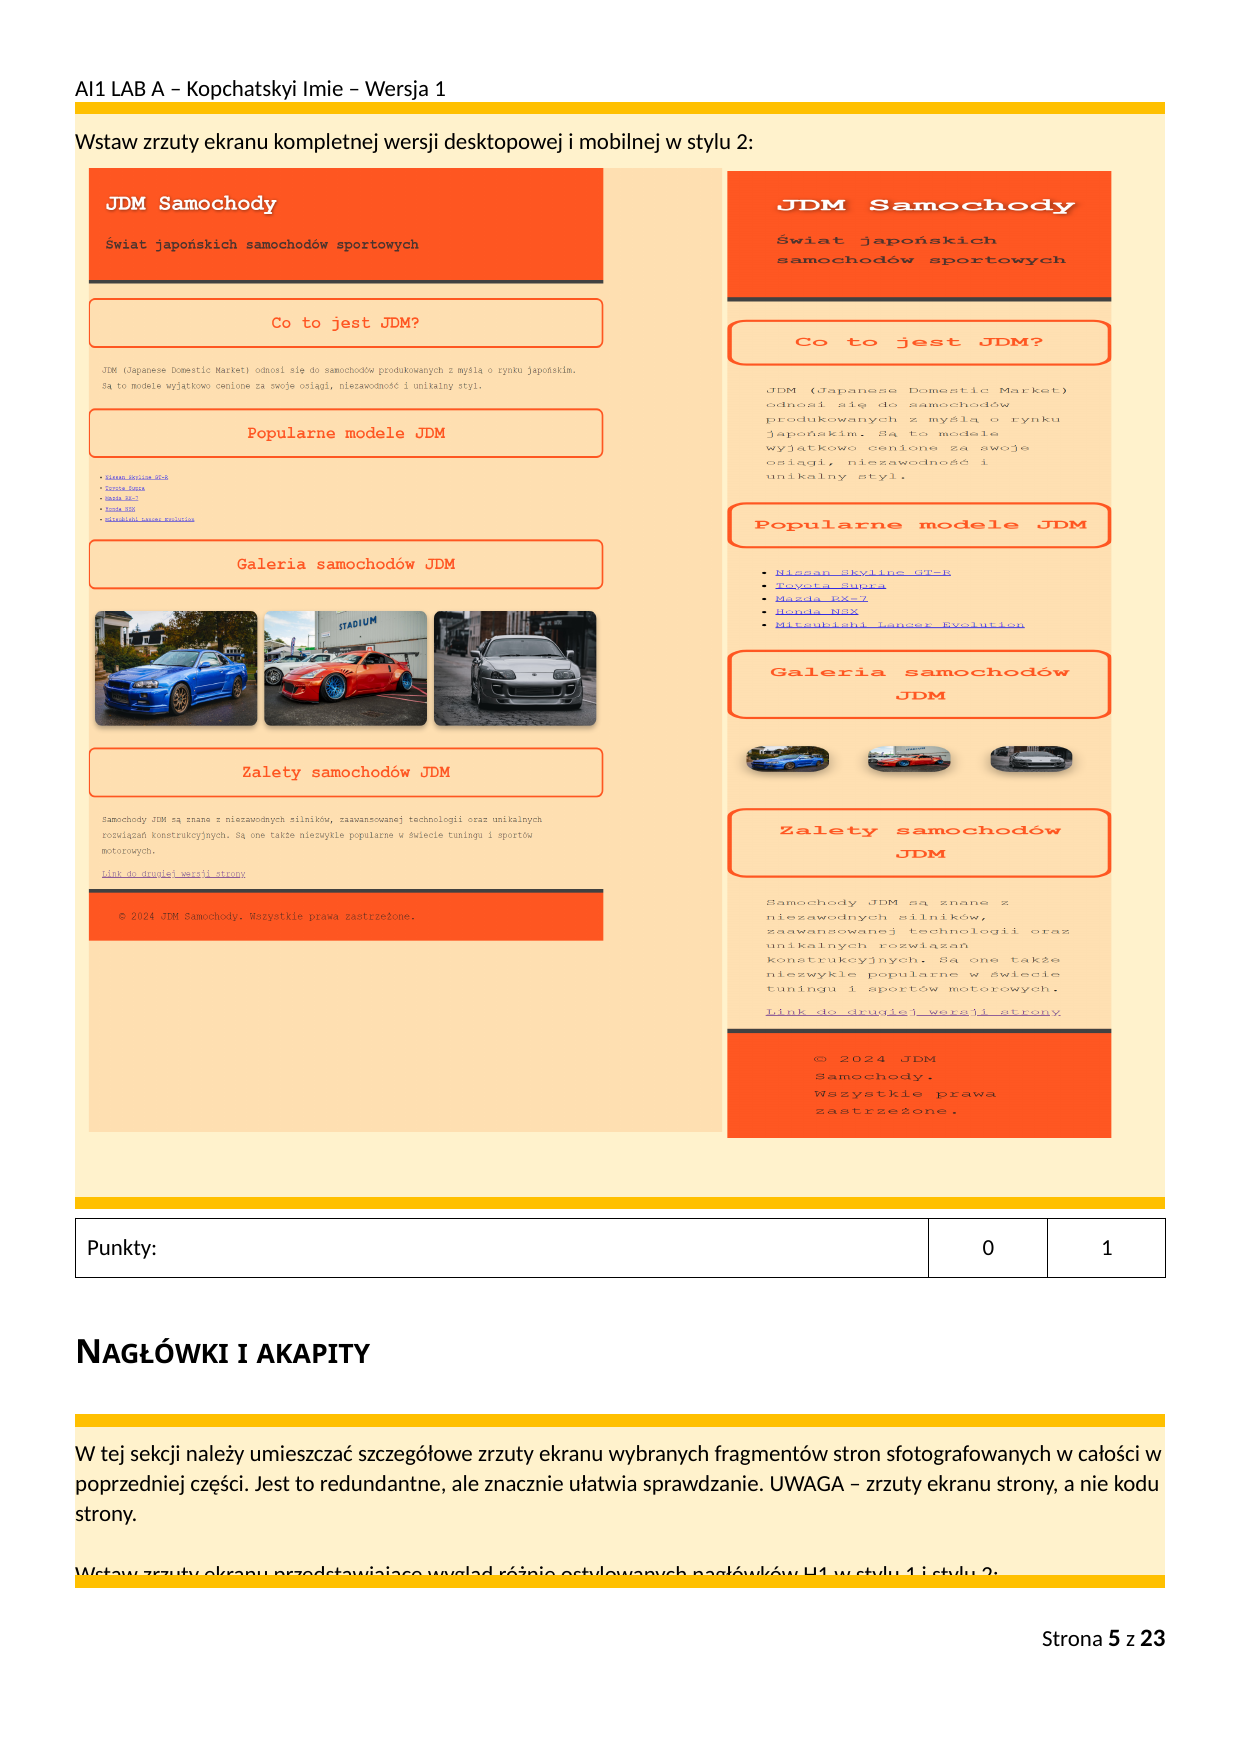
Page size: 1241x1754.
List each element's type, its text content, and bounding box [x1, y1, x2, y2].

table_header Punkty: [76, 1219, 928, 1277]
text Wstaw zrzuty ekranu przedstawiające wygląd różnie ostylowanych nagłówków H1 w stylu 1 i stylu 2: [75, 1535, 1165, 1575]
picture [727, 171, 1112, 1138]
table_header 0 [929, 1219, 1047, 1277]
text Wstaw zrzuty ekranu kompletnej wersji desktopowej i mobilnej w stylu 2: [75, 114, 1165, 132]
subtitle Nagłówki i akapity [75, 1328, 1165, 1373]
text W tej sekcji należy umieszczać szczegółowe zrzuty ekranu wybranych fragmentów stron sfotografowanych w całości w poprzedniej części. Jest to redundantne, ale znacznie ułatwia sprawdzanie. UWAGA – zrzuty ekranu strony, a nie kodu strony. [75, 1427, 1165, 1505]
picture [88, 168, 723, 1132]
table_header 1 [1048, 1219, 1165, 1277]
